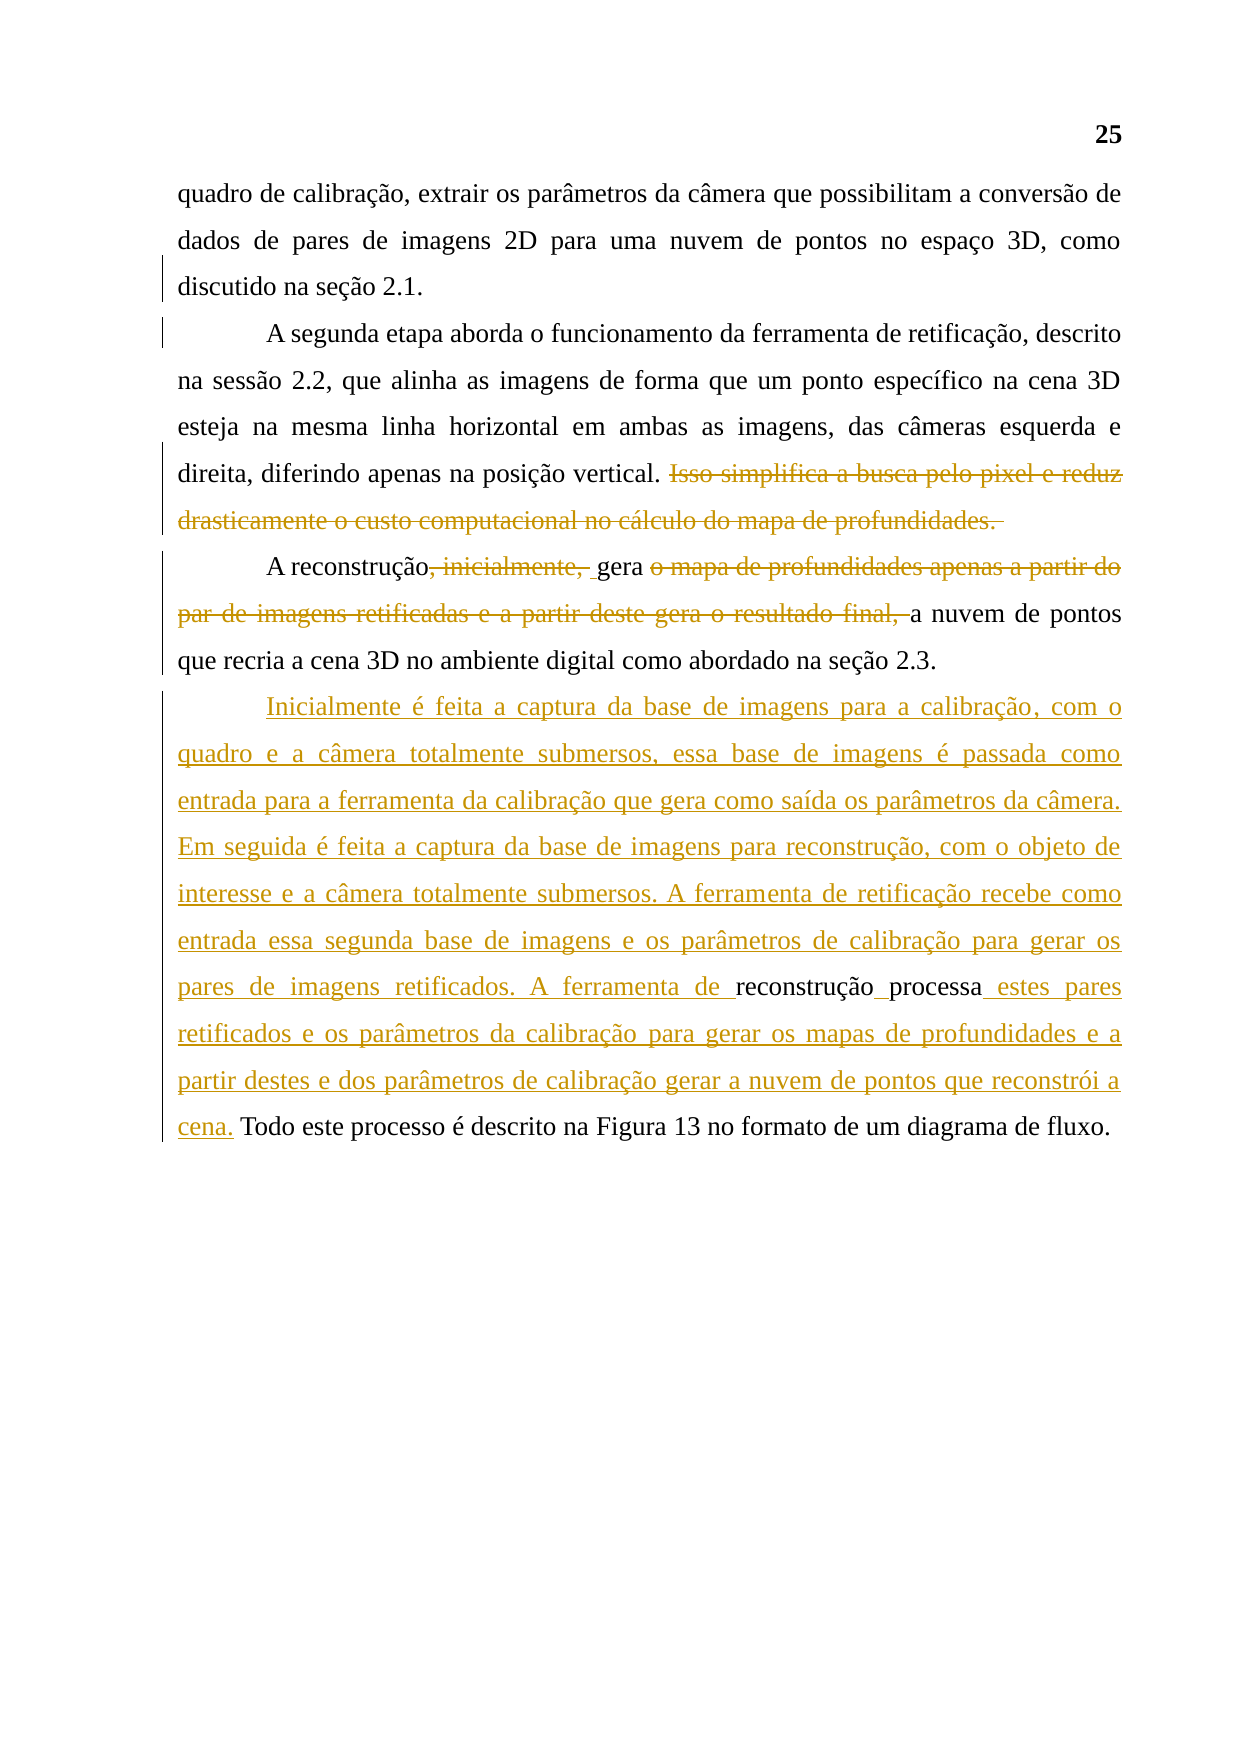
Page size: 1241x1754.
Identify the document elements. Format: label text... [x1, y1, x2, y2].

text A reconstrução 3D de cenas em ambiente submarino utilizando o sistema GoPro estéreo é feita em três etapas. Na primeira etapa é feita a calibração que utiliza técnicas de computação gráfica que permitem, a partir de diversas imagens de um quadro de calibração, extrair os parâmetros da câmera que possibilitam a conversão de dados de pares de imagens 2D para uma nuvem de pontos no espaço 3D, como discutido na seção 2.1. A segunda etapa aborda o funcionamento da ferramenta de retificação, descrito na sessão 2.2, que alinha as imagens de forma que um ponto específico na cena 3D esteja na mesma linha horizontal em ambas as imagens, das câmeras esquerda e direita, diferindo apenas na posição vertical. A reconstrução gera a nuvem de pontos que recria a cena 3D no ambiente digital como abordado na seção 2.3. [177, 177, 1122, 302]
text entrada essa segunda base de imagens e os parâmetros de calibração para gerar os [177, 905, 1122, 951]
text partir destes e dos parâmetros de calibração gerar a nuvem de pontos que reconstrói a cena. Todo este processo é descrito na Figura 13 no formato de um diagrama de fluxo. [177, 1045, 1122, 1142]
text entrada para a ferramenta da calibração que gera como saída os parâmetros da câmera. [177, 765, 1122, 811]
text Em seguida é feita a captura da base de imagens para reconstrução, com o objeto de [177, 812, 1122, 858]
text pares de imagens retificados. A ferramenta de reconstrução processa estes pares retificados e os parâmetros da calibração para gerar os mapas de profundidades e a [177, 952, 1122, 1044]
text Inicialmente é feita a captura da base de imagens para a calibração, com o quadro e a câmera totalmente submersos, essa base de imagens é passada como [177, 691, 1122, 764]
text interesse e a câmera totalmente submersos. A ferramenta de retificação recebe como [177, 859, 1122, 904]
